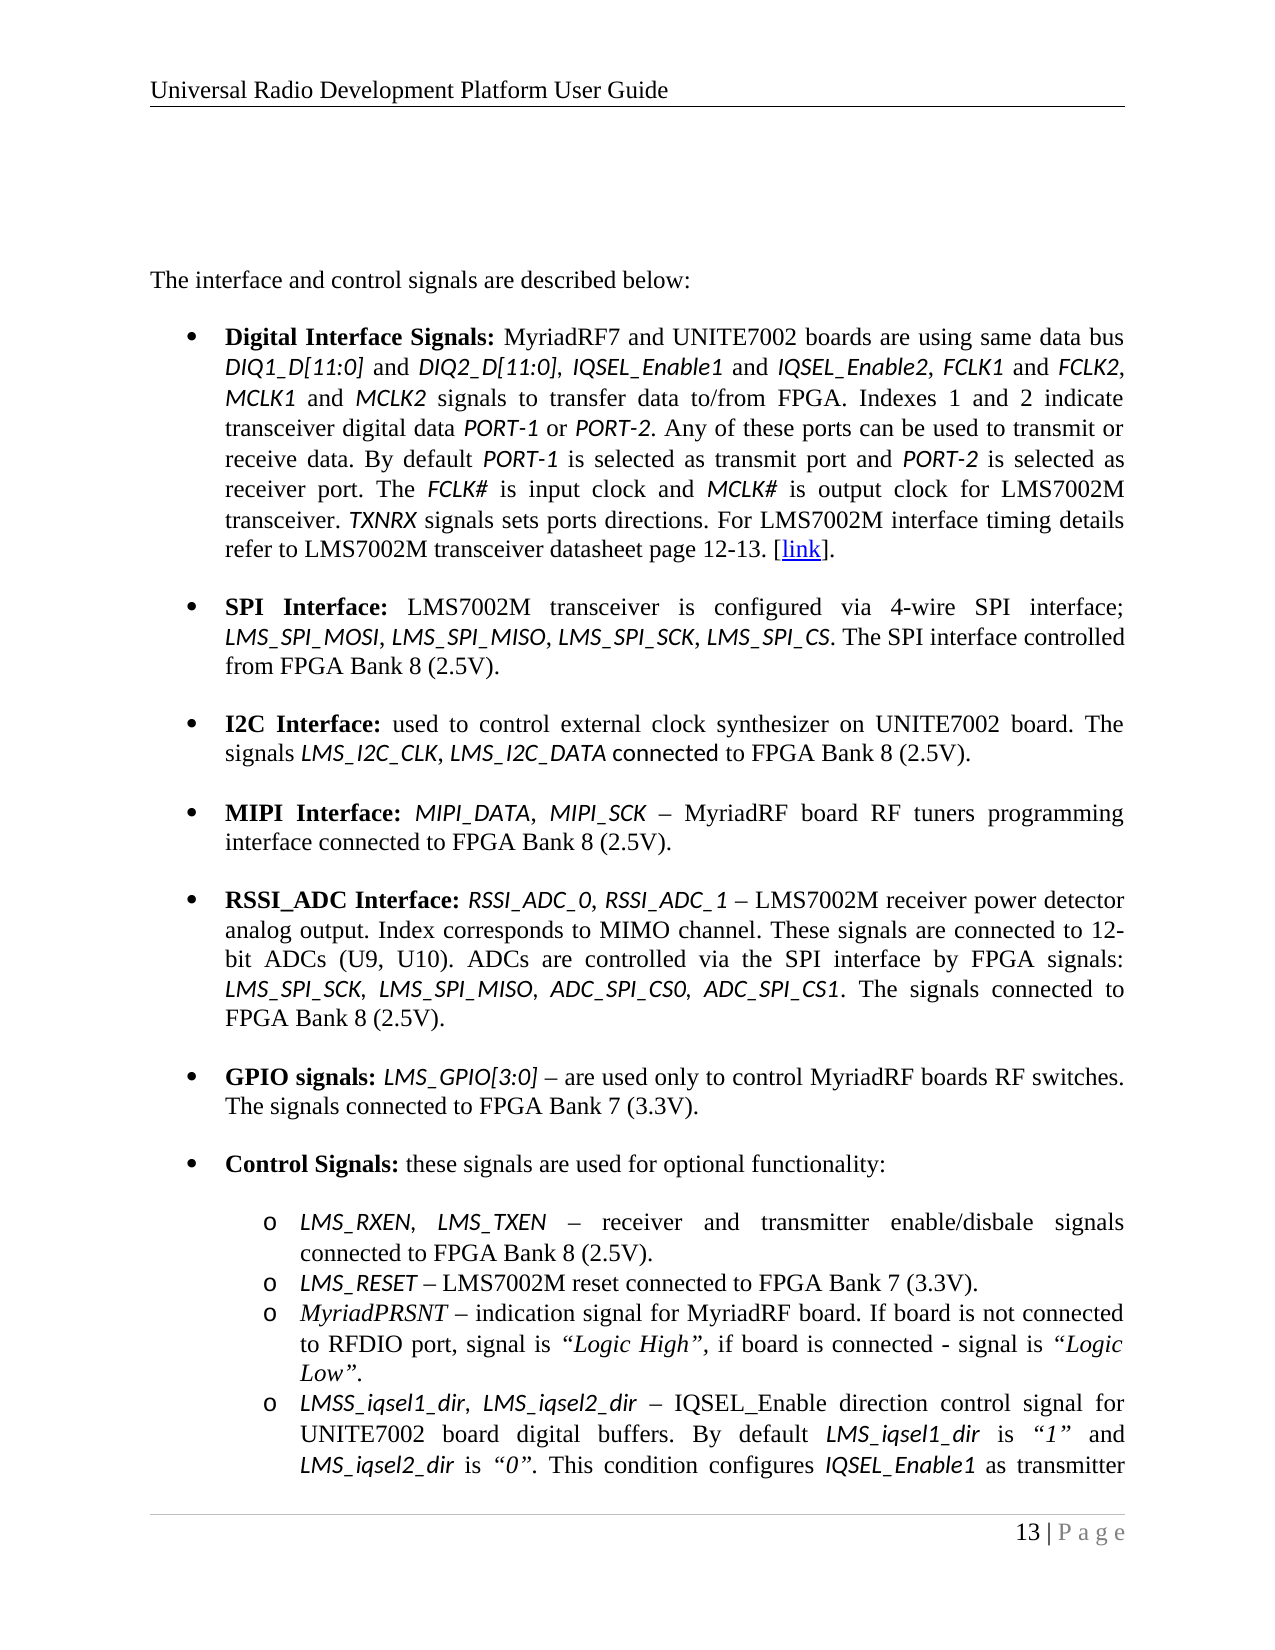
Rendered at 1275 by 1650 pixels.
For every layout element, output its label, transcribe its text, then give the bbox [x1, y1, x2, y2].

list I2C Interface: used to control external clock synthesizer on UNITE7002 board. The signals LMS_I2C_CLK, LMS_I2C_DATA connected to FPGA Bank 8 (2.5V). [187, 709, 1125, 768]
list SPI Interface: LMS7002M transceiver is configured via 4-wire SPI interface; LMS_SPI_MOSI, LMS_SPI_MISO, LMS_SPI_SCK, LMS_SPI_CS. The SPI interface controlled from FPGA Bank 8 (2.5V). [187, 592, 1125, 680]
list MIPI Interface: MIPI_DATA, MIPI_SCK – MyriadRF board RF tuners programming interface connected to FPGA Bank 8 (2.5V). [187, 797, 1125, 856]
list GPIO signals: LMS_GPIO[3:0] – are used only to control MyriadRF boards RF switches. The signals connected to FPGA Bank 7 (3.3V). [187, 1061, 1125, 1120]
list MyriadPRSNT – indication signal for MyriadRF board. If board is not connected to RFDIO port, signal is “Logic High”, if board is connected - signal is “Logic Low”. [262, 1298, 1125, 1387]
list LMS_RXEN, LMS_TXEN – receiver and transmitter enable/disbale signals connected to FPGA Bank 8 (2.5V). [262, 1206, 1125, 1267]
text The interface and control signals are described below: [150, 265, 1125, 294]
list Control Signals: these signals are used for optional functionality: [187, 1149, 1125, 1177]
list RSSI_ADC Interface: RSSI_ADC_0, RSSI_ADC_1 – LMS7002M receiver power detector analog output. Index corresponds to MIMO channel. These signals are connected to 12-bit ADCs (U9, U10). ADCs are controlled via the SPI interface by FPGA signals: LMS_SPI_SCK, LMS_SPI_MISO, ADC_SPI_CS0, ADC_SPI_CS1. The signals connected to FPGA Bank 8 (2.5V). [187, 885, 1125, 1032]
list LMSS_iqsel1_dir, LMS_iqsel2_dir – IQSEL_Enable direction control signal for UNITE7002 board digital buffers. By default LMS_iqsel1_dir is “1” and LMS_iqsel2_dir is “0”. This condition configures IQSEL_Enable1 as transmitter [262, 1387, 1125, 1480]
list LMS_RESET – LMS7002M reset connected to FPGA Bank 7 (3.3V). [262, 1267, 1125, 1298]
list Digital Interface Signals: MyriadRF7 and UNITE7002 boards are using same data bus DIQ1_D[11:0] and DIQ2_D[11:0], IQSEL_Enable1 and IQSEL_Enable2, FCLK1 and FCLK2, MCLK1 and MCLK2 signals to transfer data to/from FPGA. Indexes 1 and 2 indicate transceiver digital data PORT-1 or PORT-2. Any of these ports can be used to transmit or receive data. By default PORT-1 is selected as transmit port and PORT-2 is selected as receiver port. The FCLK# is input clock and MCLK# is output clock for LMS7002M transceiver. TXNRX signals sets ports directions. For LMS7002M interface timing details refer to LMS7002M transceiver datasheet page 12-13. [link]. [187, 322, 1125, 563]
